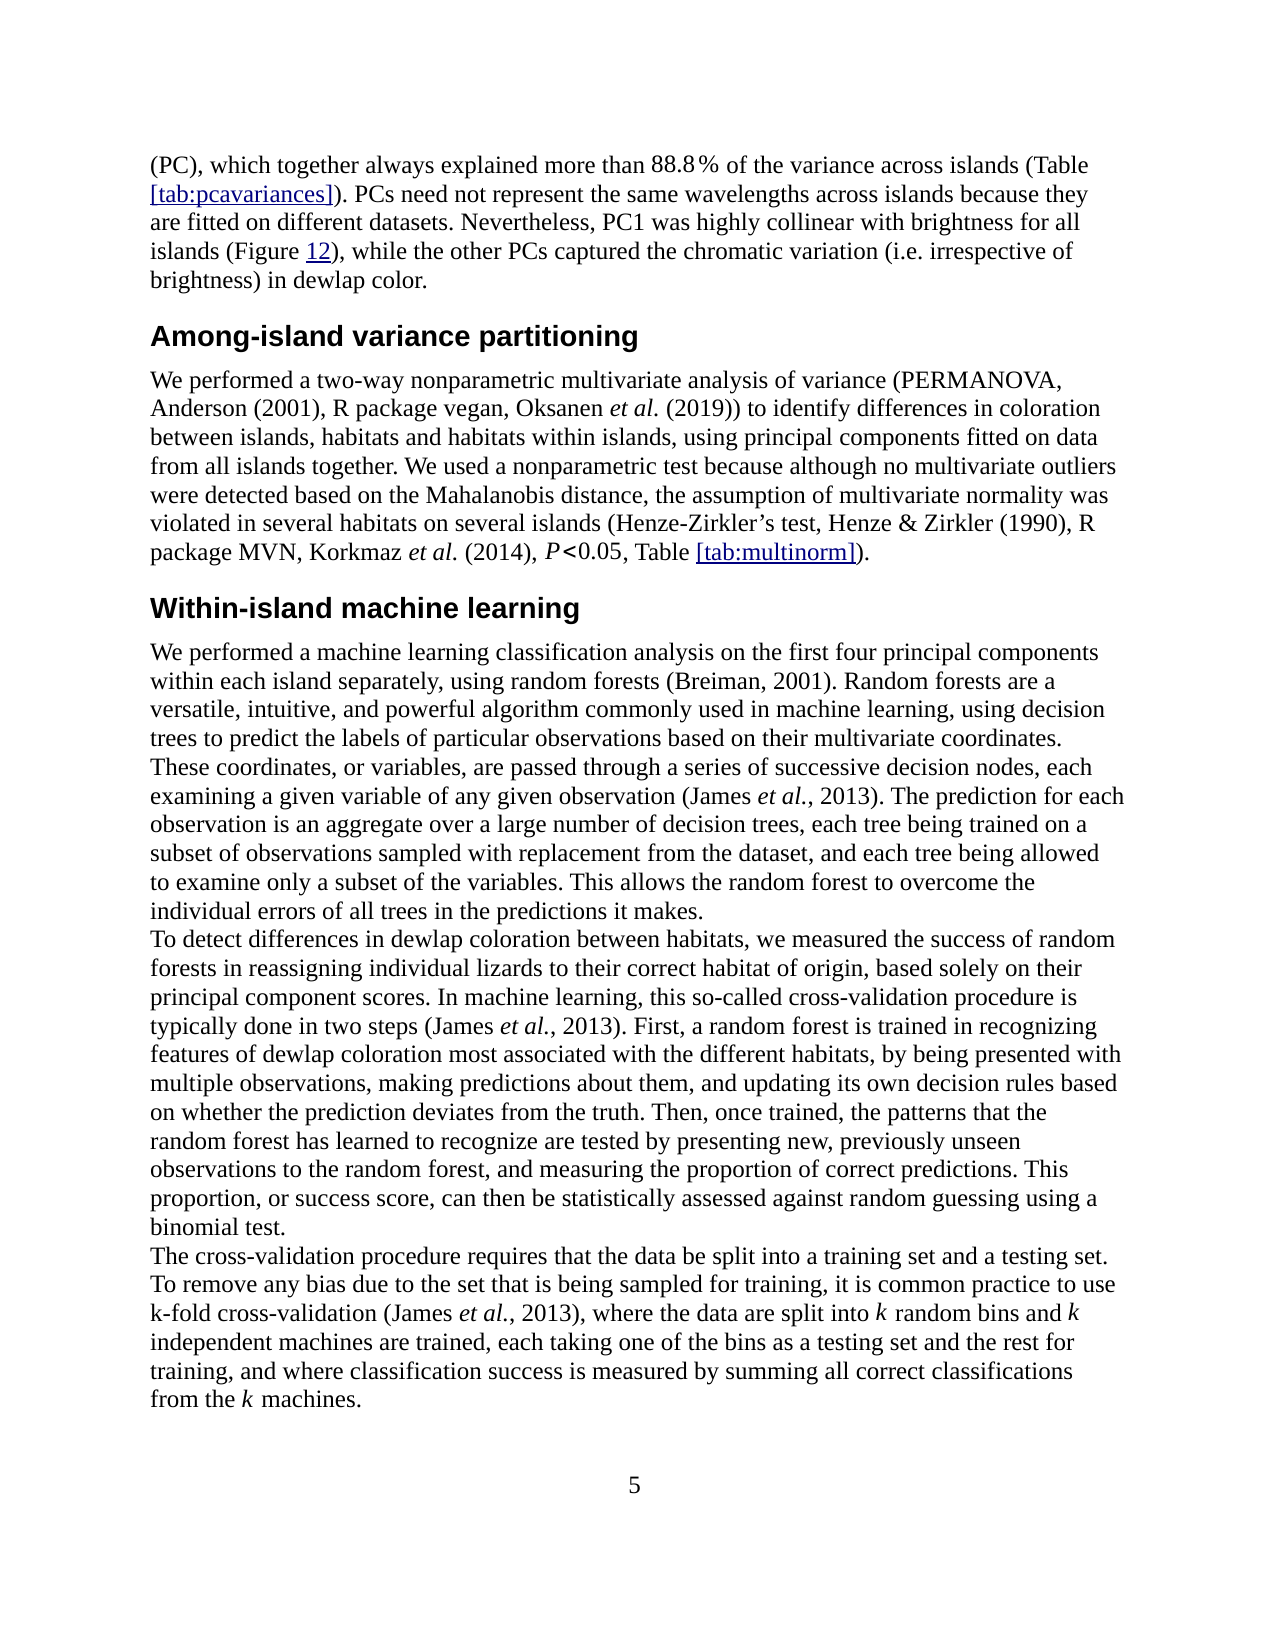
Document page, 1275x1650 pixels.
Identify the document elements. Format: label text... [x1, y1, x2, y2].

subtitle Within-island machine learning [150, 591, 1125, 624]
subtitle Among-island variance partitioning [150, 319, 1125, 352]
text (PC), which together always explained more than of the variance across islands (Table [tab:pcavariances]). PCs need not represent the same wavelengths across islands because they are fitted on different datasets. Nevertheless, PC1 was highly collinear with brightness for all islands (Figure 12), while the other PCs captured the chromatic variation (i.e. irrespective of brightness) in dewlap color. [150, 150, 1125, 294]
text We performed a machine learning classification analysis on the first four principal components within each island separately, using random forests (Breiman, 2001). Random forests are a versatile, intuitive, and powerful algorithm commonly used in machine learning, using decision trees to predict the labels of particular observations based on their multivariate coordinates. These coordinates, or variables, are passed through a series of successive decision nodes, each examining a given variable of any given observation (James et al., 2013). The prediction for each observation is an aggregate over a large number of decision trees, each tree being trained on a subset of observations sampled with replacement from the dataset, and each tree being allowed to examine only a subset of the variables. This allows the random forest to overcome the individual errors of all trees in the predictions it makes. To detect differences in dewlap coloration between habitats, we measured the success of random forests in reassigning individual lizards to their correct habitat of origin, based solely on their principal component scores. In machine learning, this so-called cross-validation procedure is typically done in two steps (James et al., 2013). First, a random forest is trained in recognizing features of dewlap coloration most associated with the different habitats, by being presented with multiple observations, making predictions about them, and updating its own decision rules based on whether the prediction deviates from the truth. Then, once trained, the patterns that the random forest has learned to recognize are tested by presenting new, previously unseen observations to the random forest, and measuring the proportion of correct predictions. This proportion, or success score, can then be statistically assessed against random guessing using a binomial test. The cross-validation procedure requires that the data be split into a training set and a testing set. To remove any bias due to the set that is being sampled for training, it is common practice to use k-fold cross-validation (James et al., 2013), where the data are split into random bins and independent machines are trained, each taking one of the bins as a testing set and the rest for training, and where classification success is measured by summing all correct classifications from the machines. Here, we used a k-fold cross-validation procedure with , where each training set consisted of 80% of the data and the machine was tested on the remaining 20%. Each training set was conditioned on containing at least 5 lizards from each of the three habitats. We also down-sampled the training set to the sample size of the least represented habitat, to ensure that the different habitats were equally represented. To further remove any bias due to the specific random split into the different bins, we replicated each k-fold cross-validation five times. We then averaged the five resulting confusion matrices across replicates, where each confusion matrix shows the number of lizards from each habitat reassigned into each habitat. For each island, we then used the average proportion of correctly reassigned lizards (i.e. the proportion of observations on the diagonal of the average confusion matrix) as an estimate of classification success. This score was tested against random guessing by comparing it to a binomial distribution with number of trials being the number of lizards on that island and success probability , representing the rate of successful classification by chance when three habitats are involved. We used the machine learning fitting functions in the R package rminer (Cortez, 2020), which calls random forest routines from the randomForest package (Liaw & Wiener (2002), implementation from the original random forest algorithm, (Breiman, 2001)). For each random forest, we optimized the number of trees in the forest and the number of variables examined by each tree using the grid hyperparameter search procedure implemented in rminer, to choose between two numbers of trees (500 or 1,000) and four numbers of principal components examined per tree (1 to 4), using rminer’s ordered holdout validation method with of the data used for training. We validated the results of our analysis by using two other widely used machine learning classification methods: linear discriminant analysis and support vector machines (Cristianini & Shawe-Taylor, 2000; James et al., 2013), both accessible in rminer (Cortez, 2020). To know which wavelengths were most used to assign data points to each habitat, we trained another set of random forests, this time directly on reflectance data (taken every 5nm from 300 to 700nm) instead of principal components. We recorded the relative importance of each wavelength for each habitat, as measured by the mean decrease in accuracy during wavelength permutation, implemented in the randomForest package (Liaw & Wiener, 2002). [150, 637, 1125, 1413]
text We performed a two-way nonparametric multivariate analysis of variance (PERMANOVA, Anderson (2001), R package vegan, Oksanen et al. (2019)) to identify differences in coloration between islands, habitats and habitats within islands, using principal components fitted on data from all islands together. We used a nonparametric test because although no multivariate outliers were detected based on the Mahalanobis distance, the assumption of multivariate normality was violated in several habitats on several islands (Henze-Zirkler’s test, Henze & Zirkler (1990), R package MVN, Korkmaz et al. (2014), , Table [tab:multinorm]). [150, 365, 1125, 566]
